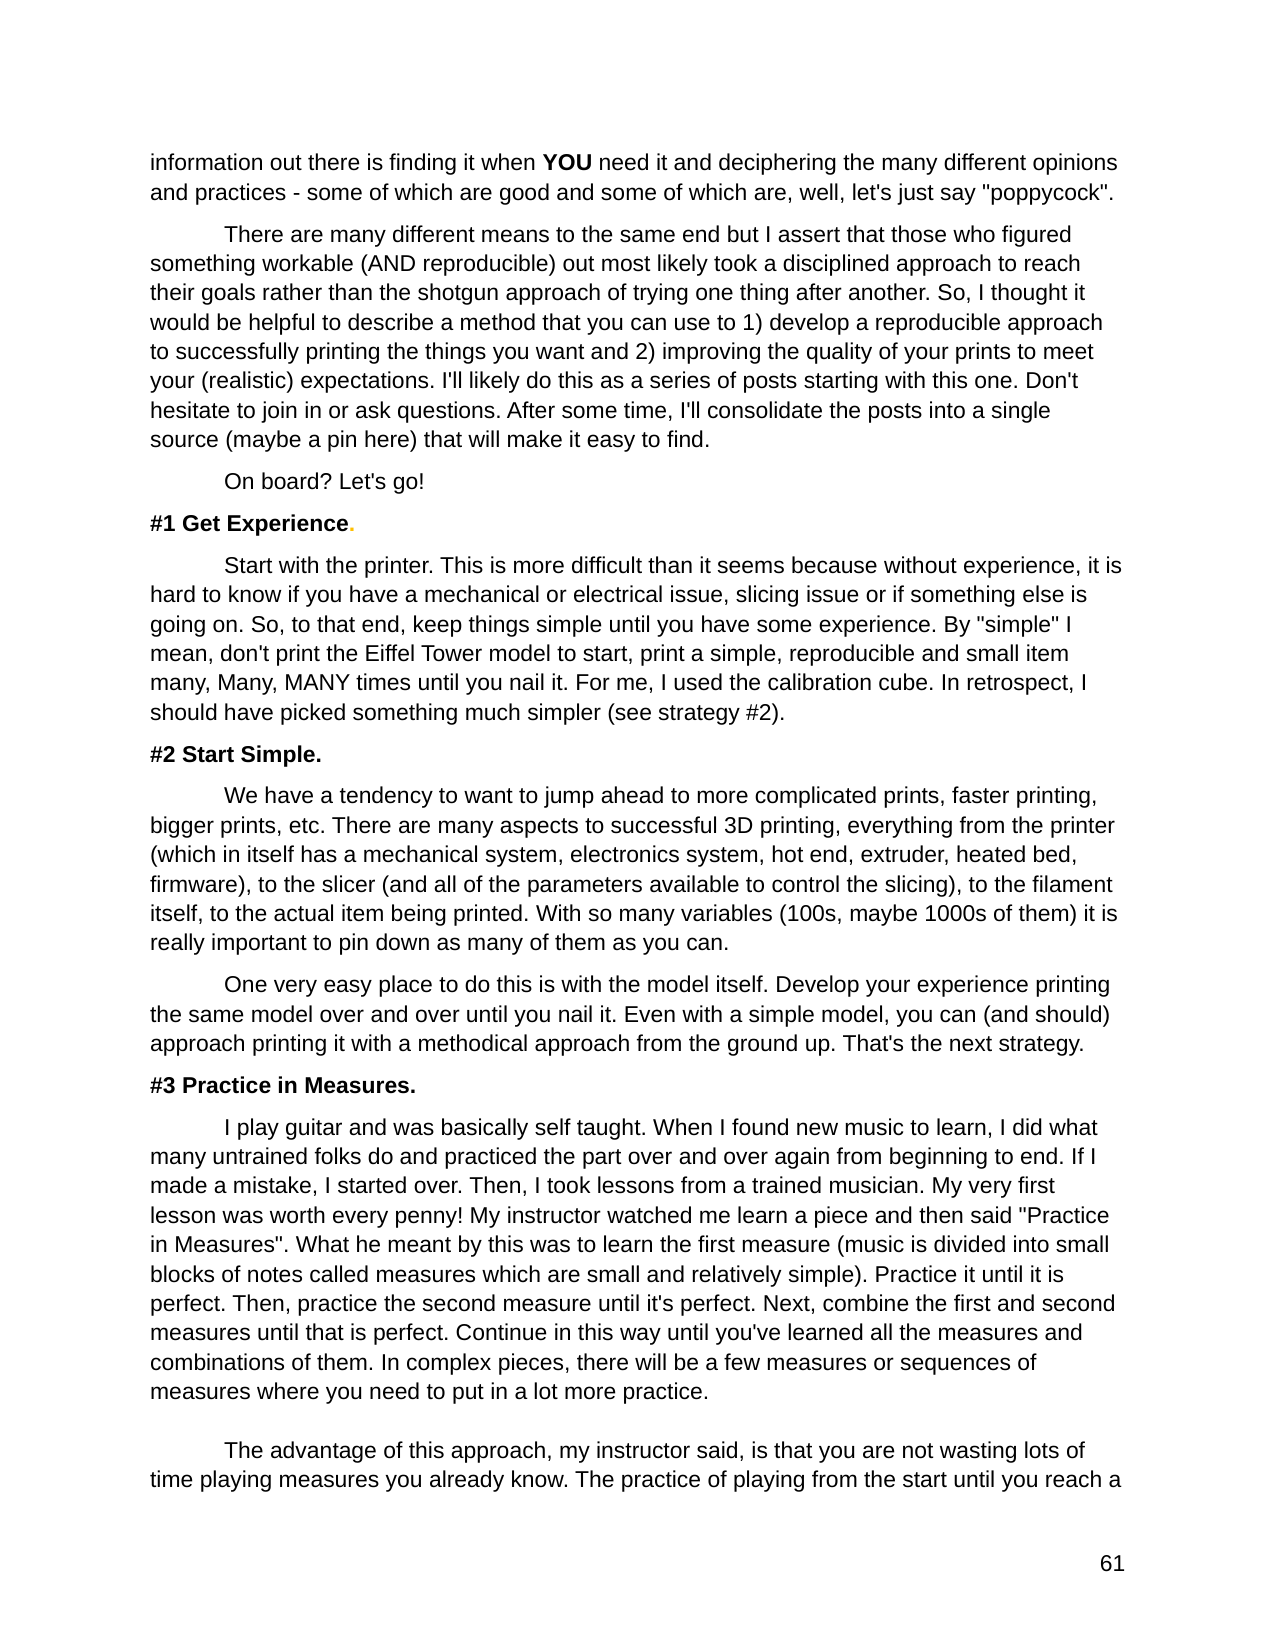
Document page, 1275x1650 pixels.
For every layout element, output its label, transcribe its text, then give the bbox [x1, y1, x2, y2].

text On board? Let's go! [150, 469, 1125, 494]
text #3 Practice in Measures. [150, 1072, 1125, 1098]
text #1 Get Experience. [150, 511, 1125, 536]
text Start with the printer. This is more difficult than it seems because without experience, it is hard to know if you have a mechanical or electrical issue, slicing issue or if something else is going on. So, to that end, keep things simple until you have some experience. By "simple" I mean, don't print the Eiffel Tower model to start, print a simple, reproducible and small item many, Many, MANY times until you nail it. For me, I used the calibration cube. In retrospect, I should have picked something much simpler (see strategy #2). [150, 552, 1125, 725]
text We have a tendency to want to jump ahead to more complicated prints, faster printing, bigger prints, etc. There are many aspects to successful 3D printing, everything from the printer (which in itself has a mechanical system, electronics system, hot end, extruder, heated bed, firmware), to the slicer (and all of the parameters available to control the slicing), to the filament itself, to the actual item being printed. With so many variables (100s, maybe 1000s of them) it is really important to pin down as many of them as you can. [150, 783, 1125, 956]
text #2 Start Simple. [150, 741, 1125, 767]
text There are many different means to the same end but I assert that those who figured something workable (AND reproducible) out most likely took a disciplined approach to reach their goals rather than the shotgun approach of trying one thing after another. So, I thought it would be helpful to describe a method that you can use to 1) develop a reproducible approach to successfully printing the things you want and 2) improving the quality of your prints to meet your (realistic) expectations. I'll likely do this as a series of posts starting with this one. Don't hesitate to join in or ask questions. After some time, I'll consolidate the posts into a single source (maybe a pin here) that will make it easy to find. [150, 221, 1125, 452]
text One very easy place to do this is with the model itself. Develop your experience printing the same model over and over until you nail it. Even with a simple model, you can (and should) approach printing it with a methodical approach from the ground up. That's the next strategy. [150, 972, 1125, 1056]
text I play guitar and was basically self taught. When I found new music to learn, I did what many untrained folks do and practiced the part over and over again from beginning to end. If I made a mistake, I started over. Then, I took lessons from a trained musician. My very first lesson was worth every penny! My instructor watched me learn a piece and then said "Practice in Measures". What he meant by this was to learn the first measure (music is divided into small blocks of notes called measures which are small and relatively simple). Practice it until it is perfect. Then, practice the second measure until it's perfect. Next, combine the first and second measures until that is perfect. Continue in this way until you've learned all the measures and combinations of them. In complex pieces, there will be a few measures or sequences of measures where you need to put in a lot more practice. The advantage of this approach, my instructor said, is that you are not wasting lots of time playing measures you already know. The practice of playing from the start until you reach a [150, 1114, 1125, 1492]
text information out there is finding it when YOU need it and deciphering the many different opinions and practices - some of which are good and some of which are, well, let's just say "poppycock". [150, 150, 1125, 205]
